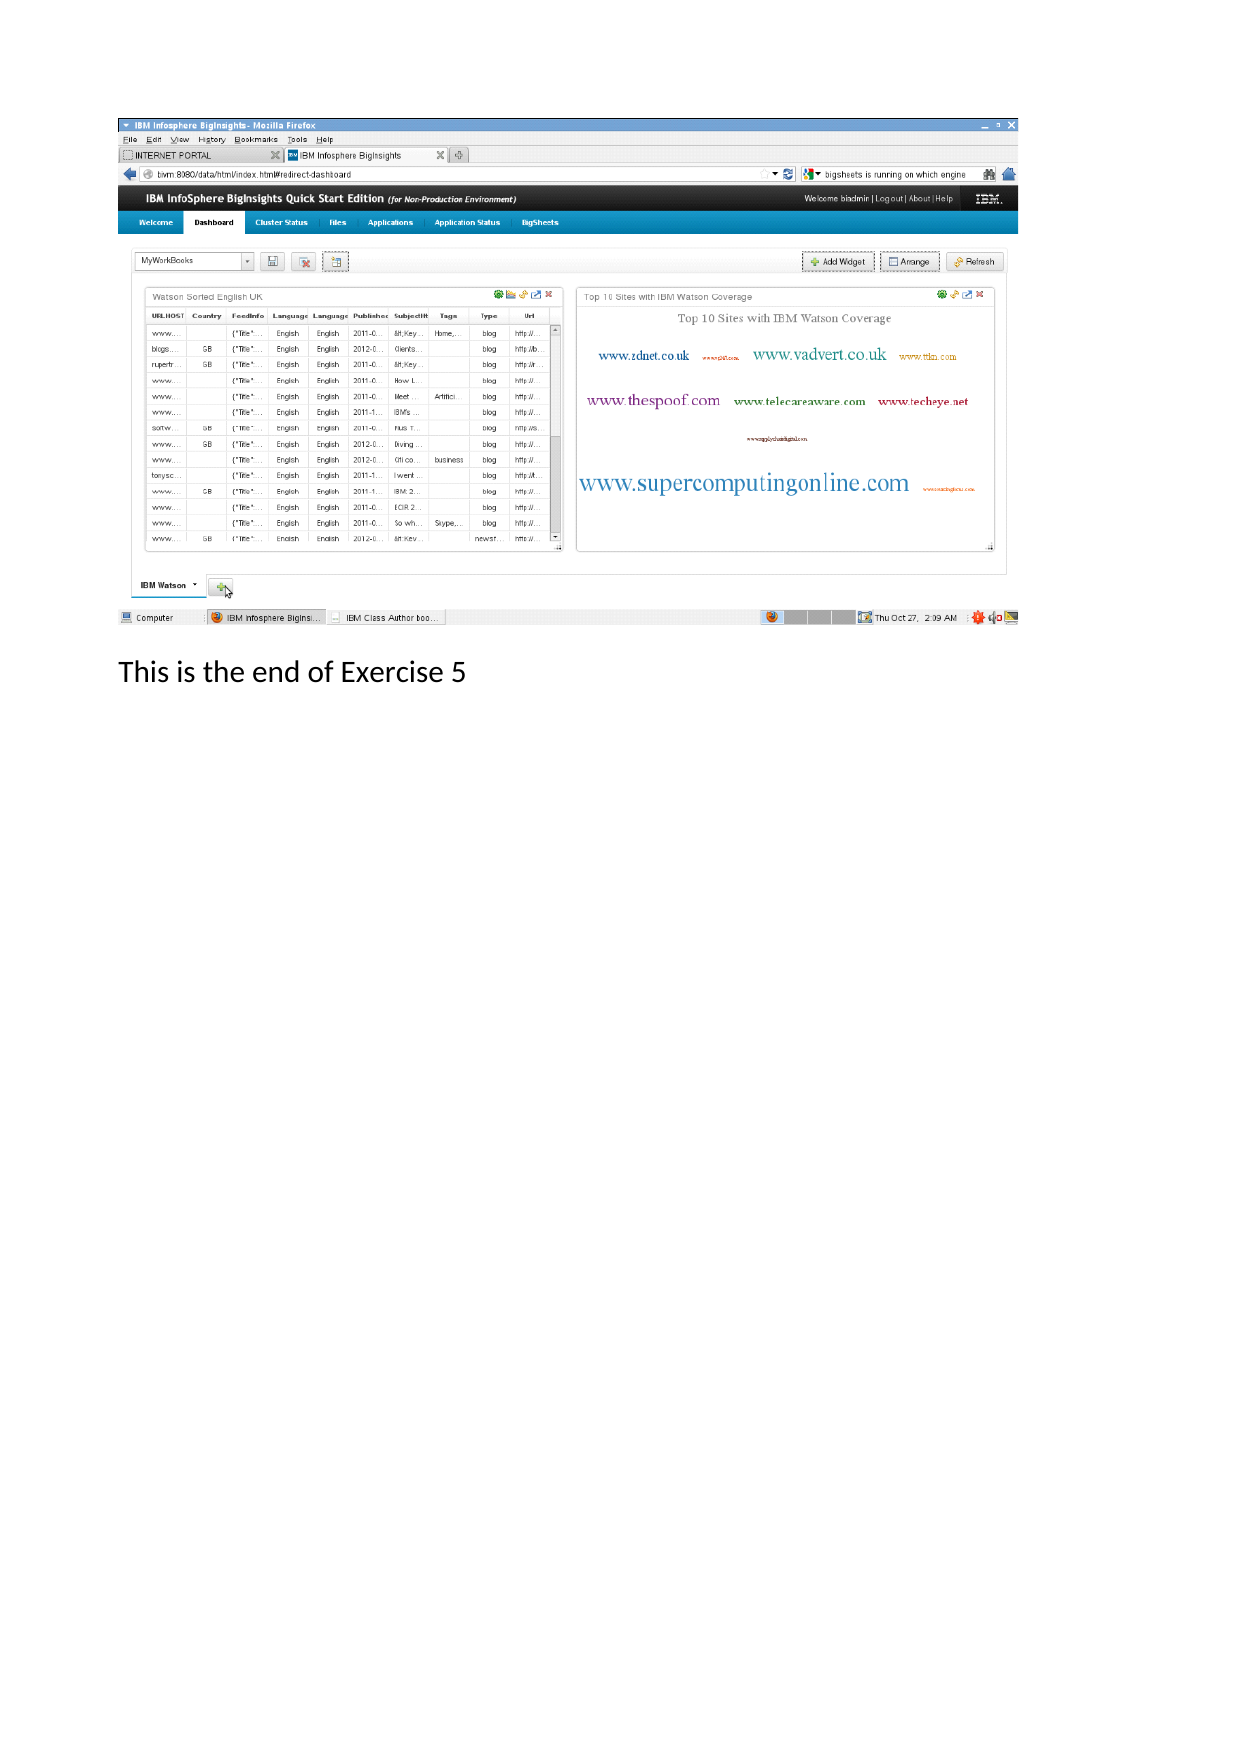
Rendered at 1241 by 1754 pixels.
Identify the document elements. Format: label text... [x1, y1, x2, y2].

text This is the end of Exercise 5 [118, 652, 1122, 691]
